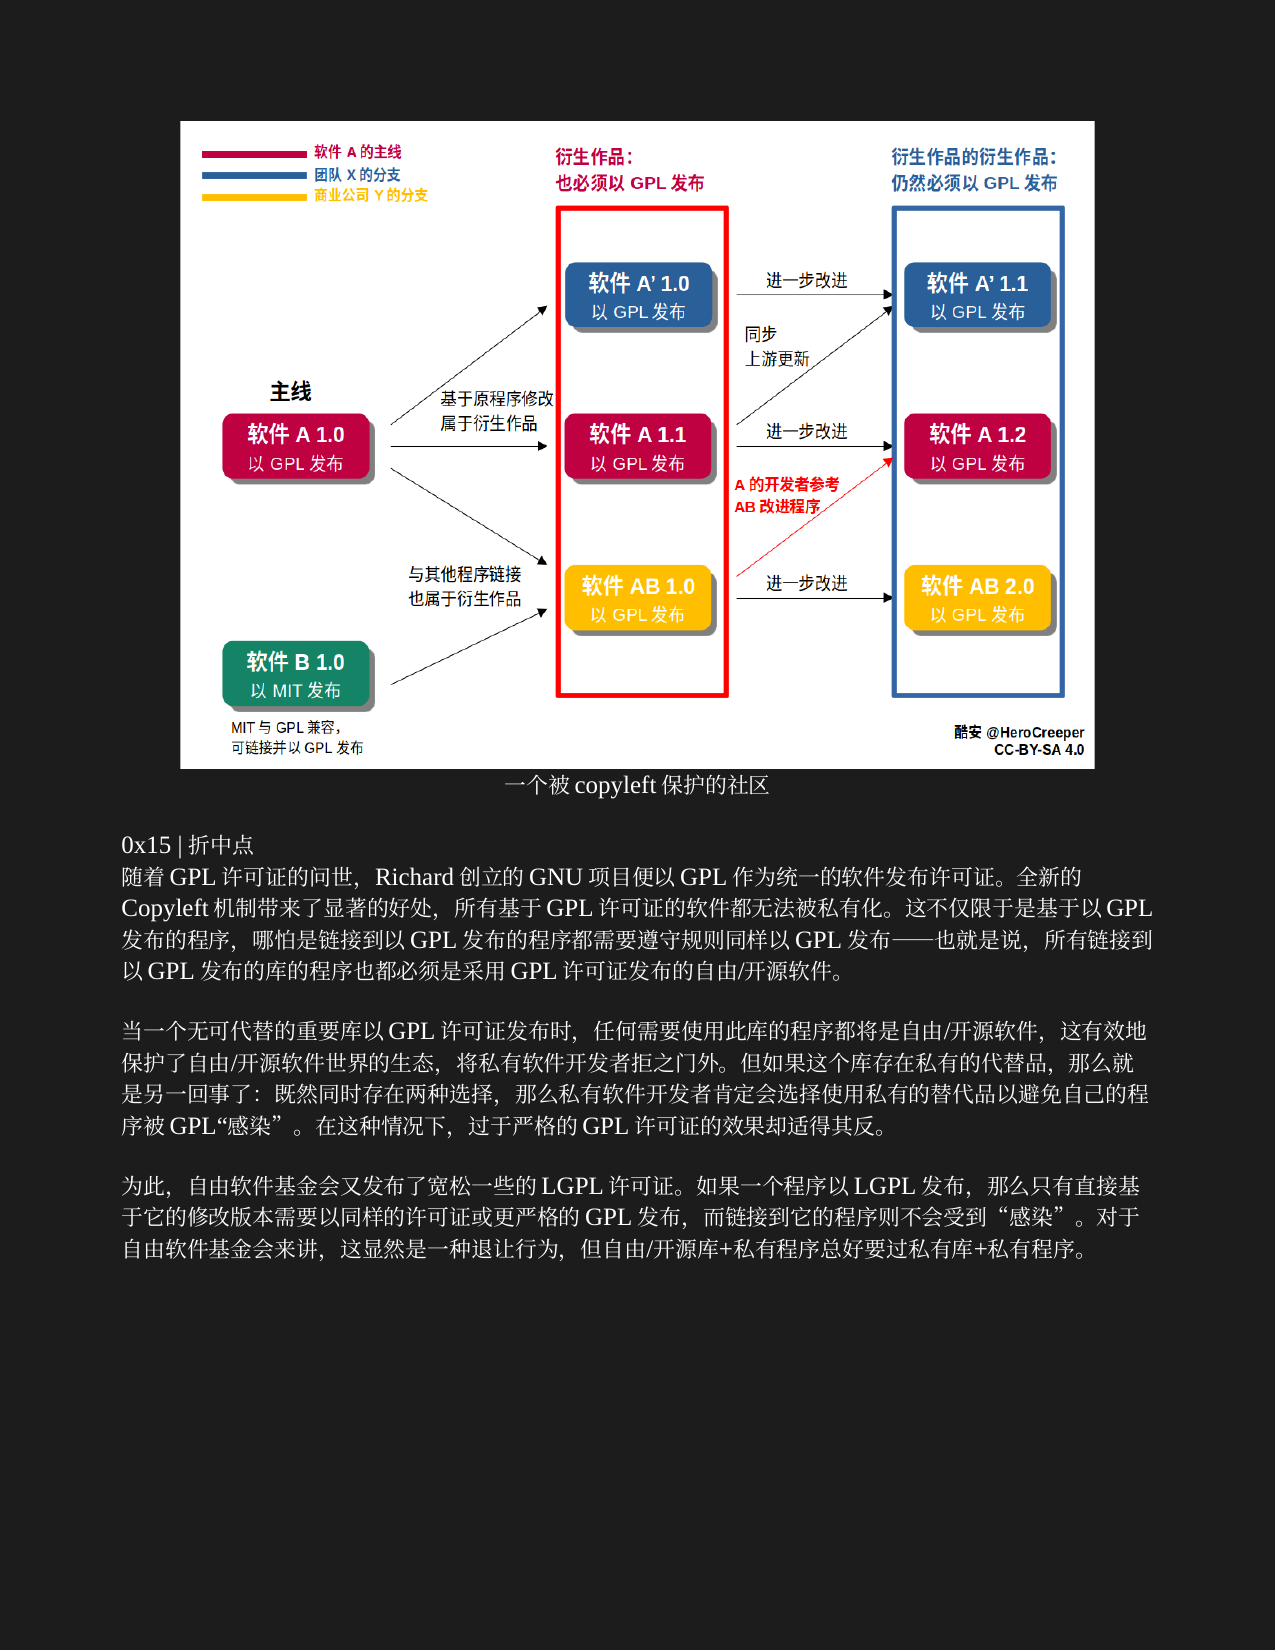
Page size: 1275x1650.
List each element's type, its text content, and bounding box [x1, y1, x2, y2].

text 当一个无可代替的重要库以GPL许可证发布时，任何需要使用此库的程序都将是自由/开源软件，这有效地保护了自由/开源软件世界的生态，将私有软件开发者拒之门外。但如果这个库存在私有的代替品，那么就是另一回事了：既然同时存在两种选择，那么私有软件开发者肯定会选择使用私有的替代品以避免自己的程序被GPL“感染”。在这种情况下，过于严格的GPL许可证的效果却适得其反。 [121, 1014, 1154, 1140]
text 随着GPL许可证的问世，Richard创立的GNU项目便以GPL作为统一的软件发布许可证。全新的Copyleft机制带来了显著的好处，所有基于GPL许可证的软件都无法被私有化。这不仅限于是基于以GPL发布的程序，哪怕是链接到以GPL发布的程序都需要遵守规则同样以GPL发布——也就是说，所有链接到以GPL发布的库的程序也都必须是采用GPL许可证发布的自由/开源软件。 [121, 860, 1154, 986]
text 一个被copyleft保护的社区 [121, 121, 1154, 800]
text 0x15 | 折中点 [121, 828, 1154, 860]
picture [180, 121, 1095, 769]
text 为此，自由软件基金会又发布了宽松一些的LGPL许可证。如果一个程序以LGPL发布，那么只有直接基于它的修改版本需要以同样的许可证或更严格的GPL发布，而链接到它的程序则不会受到“感染”。对于自由软件基金会来讲，这显然是一种退让行为，但自由/开源库+私有程序总好要过私有库+私有程序。 [121, 1169, 1154, 1263]
